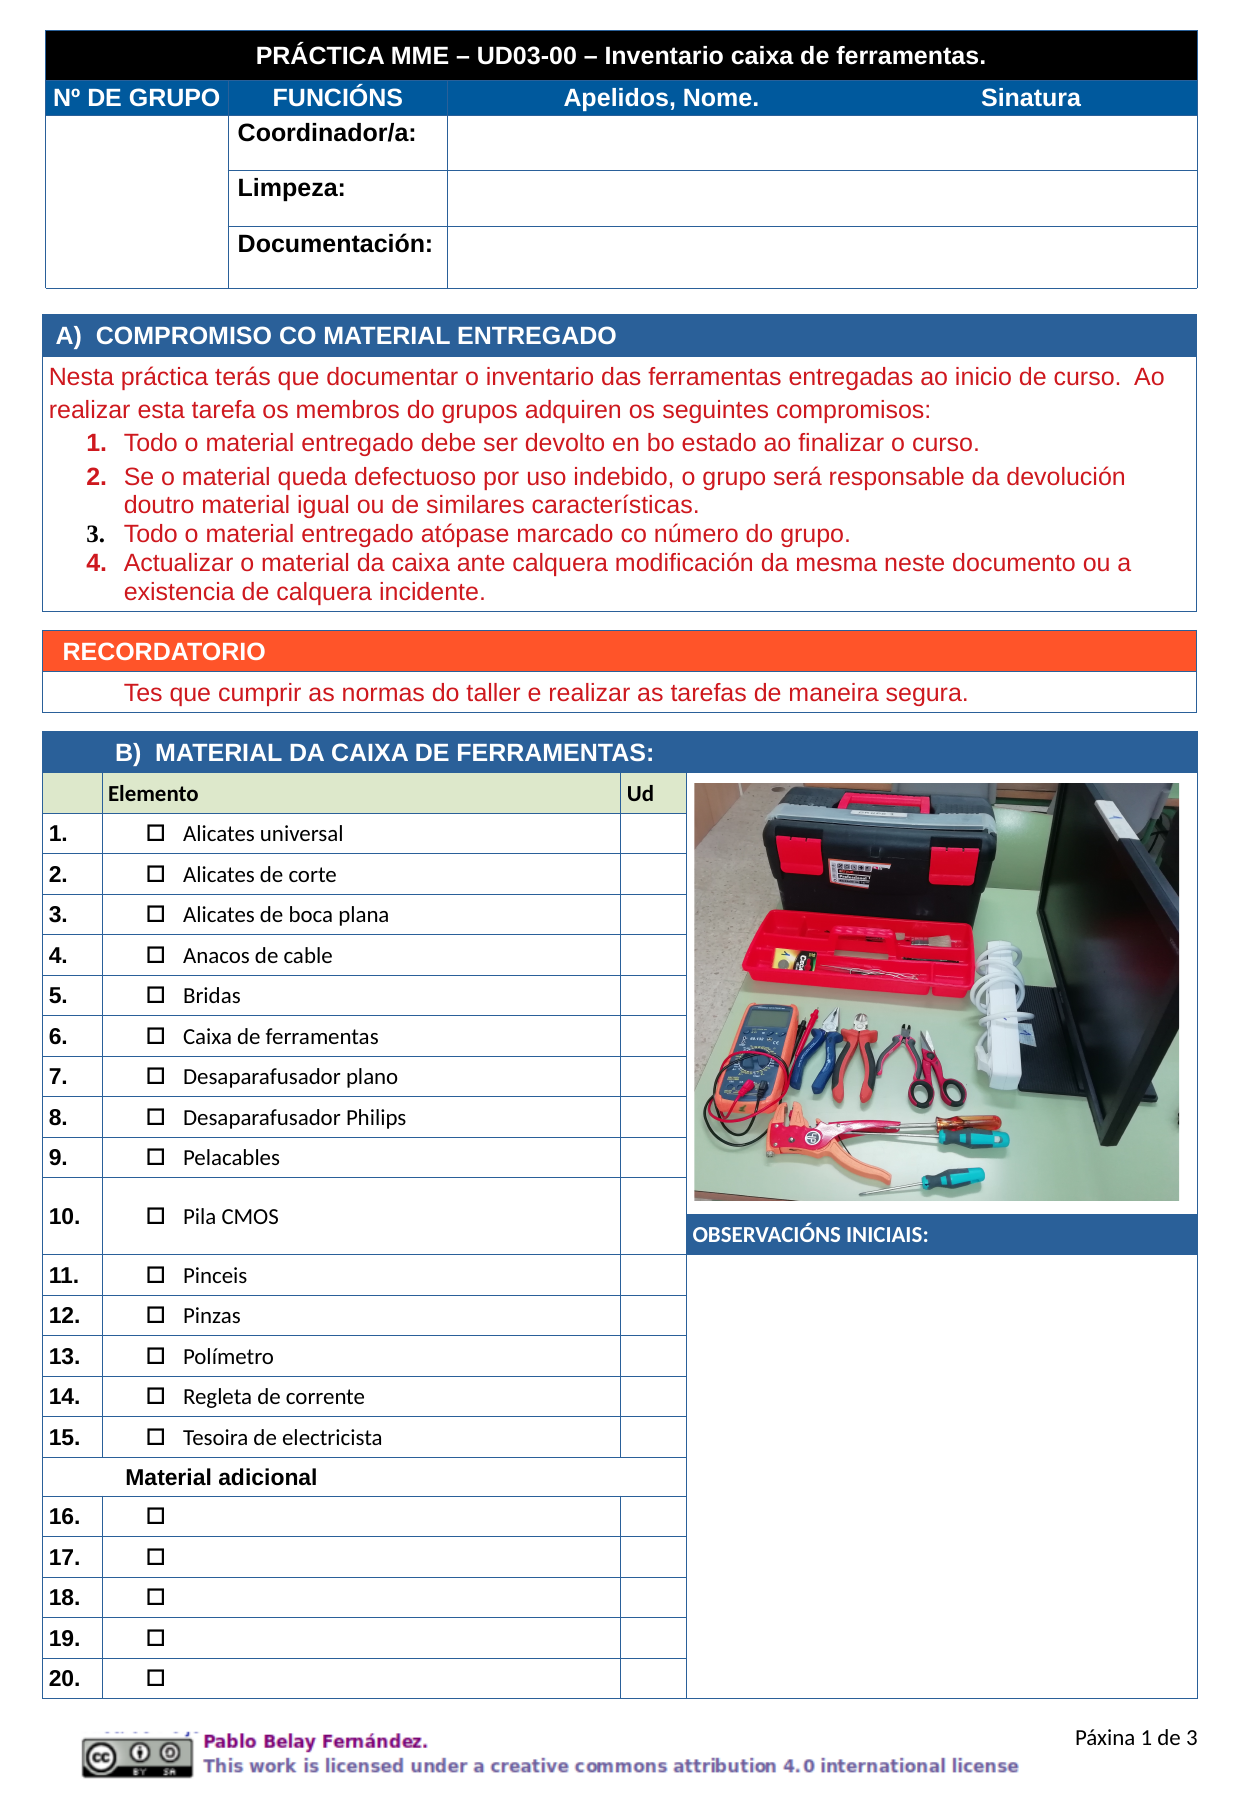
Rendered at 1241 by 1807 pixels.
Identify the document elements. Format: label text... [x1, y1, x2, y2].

table_cell [43, 1057, 102, 1096]
table_cell [621, 1377, 686, 1416]
table_cell [621, 1578, 686, 1617]
table_cell [103, 1537, 620, 1577]
table_cell [43, 1296, 102, 1335]
table_cell [43, 1255, 102, 1295]
table_cell Pinzas [103, 1296, 620, 1335]
table_cell [43, 1417, 102, 1457]
table_cell [43, 1138, 102, 1177]
table_cell Nesta práctica terás que documentar o inventario das ferramentas entregadas ao inicio de curso. Ao realizar esta tarefa os membros do grupos adquiren os seguintes compromisos: Todo o material entregado debe ser devolto en bo estado ao finalizar o curso. Se o material queda defectuoso por uso indebido, o grupo será responsable da devolución doutro material igual ou de similares características. Todo o material entregado atópase marcado co número do grupo. Actualizar o material da caixa ante calquera modificación da mesma neste documento ou a existencia de calquera incidente. [43, 357, 1196, 611]
table_cell [687, 1255, 1197, 1698]
table_cell Elemento [103, 773, 620, 813]
table_cell Desaparafusador plano [103, 1057, 620, 1096]
table_cell [103, 1618, 620, 1658]
table_cell [621, 976, 686, 1015]
table_cell [43, 814, 102, 853]
table_cell [103, 1578, 620, 1617]
table_cell [621, 1417, 686, 1457]
table_cell [621, 935, 686, 975]
table_cell [43, 1016, 102, 1056]
table_header B) MATERIAL DA CAIXA DE FERRAMENTAS: [103, 732, 1197, 772]
table_header RECORDATORIO [43, 631, 1196, 671]
table_cell [621, 1097, 686, 1137]
table_cell [43, 1336, 102, 1376]
table_cell [621, 1296, 686, 1335]
table_cell Tesoira de electricista [103, 1417, 620, 1457]
table_cell Regleta de corrente [103, 1377, 620, 1416]
table_cell [43, 1097, 102, 1137]
table_cell [621, 1178, 686, 1254]
table_cell Anacos de cable [103, 935, 620, 975]
table_cell [43, 1659, 102, 1698]
table_cell Ud [621, 773, 686, 813]
table_header PRÁCTICA MME – UD03-00 – Inventario caixa de ferramentas. [46, 31, 1197, 80]
table_cell [43, 935, 102, 975]
table_cell [448, 171, 1197, 226]
table_cell Apelidos, Nome. Sinatura [448, 81, 1197, 115]
table_cell [103, 1497, 620, 1536]
table_cell [43, 1178, 102, 1254]
table_cell [621, 854, 686, 894]
table_cell Nº DE GRUPO [46, 81, 228, 115]
table_cell Pelacables [103, 1138, 620, 1177]
table_cell [621, 1618, 686, 1658]
table_cell [448, 227, 1197, 288]
picture [65, 1722, 1035, 1787]
table_cell Alicates de corte [103, 854, 620, 894]
table_cell Desaparafusador Philips [103, 1097, 620, 1137]
table_cell [43, 976, 102, 1015]
table_cell [43, 895, 102, 934]
table_cell [621, 1016, 686, 1056]
table_cell Alicates universal [103, 814, 620, 853]
table_cell [43, 854, 102, 894]
table_cell [621, 814, 686, 853]
table_cell [46, 116, 228, 288]
table_header [43, 732, 102, 772]
table_cell [621, 1497, 686, 1536]
table_cell [103, 1659, 620, 1698]
table_cell [43, 1618, 102, 1658]
table_cell Tes que cumprir as normas do taller e realizar as tarefas de maneira segura. [43, 672, 1196, 712]
table_cell Coordinador/a: [229, 116, 447, 170]
table_cell [448, 116, 1197, 170]
table_cell [621, 1057, 686, 1096]
table_cell Pinceis [103, 1255, 620, 1295]
table_cell [43, 1537, 102, 1577]
table_cell Bridas [103, 976, 620, 1015]
table_cell Polímetro [103, 1336, 620, 1376]
table_cell [621, 1537, 686, 1577]
table_cell [43, 1578, 102, 1617]
table_cell [43, 1377, 102, 1416]
table_cell [43, 1497, 102, 1536]
table_cell [621, 1659, 686, 1698]
table_cell OBSERVACIÓNS INICIAIS: [687, 1215, 1197, 1254]
table_cell Pila CMOS [103, 1178, 620, 1254]
table_cell [687, 773, 1197, 1214]
table_cell Documentación: [229, 227, 447, 288]
table_header A) COMPROMISO CO MATERIAL ENTREGADO [43, 315, 1196, 356]
table_cell [43, 773, 102, 813]
table_cell Limpeza: [229, 171, 447, 226]
table_cell Alicates de boca plana [103, 895, 620, 934]
table_cell [621, 1336, 686, 1376]
table_cell Caixa de ferramentas [103, 1016, 620, 1056]
table_cell Material adicional [43, 1458, 686, 1496]
table_cell FUNCIÓNS [229, 81, 447, 115]
table_cell [621, 1138, 686, 1177]
table_cell [621, 1255, 686, 1295]
table_cell [621, 895, 686, 934]
